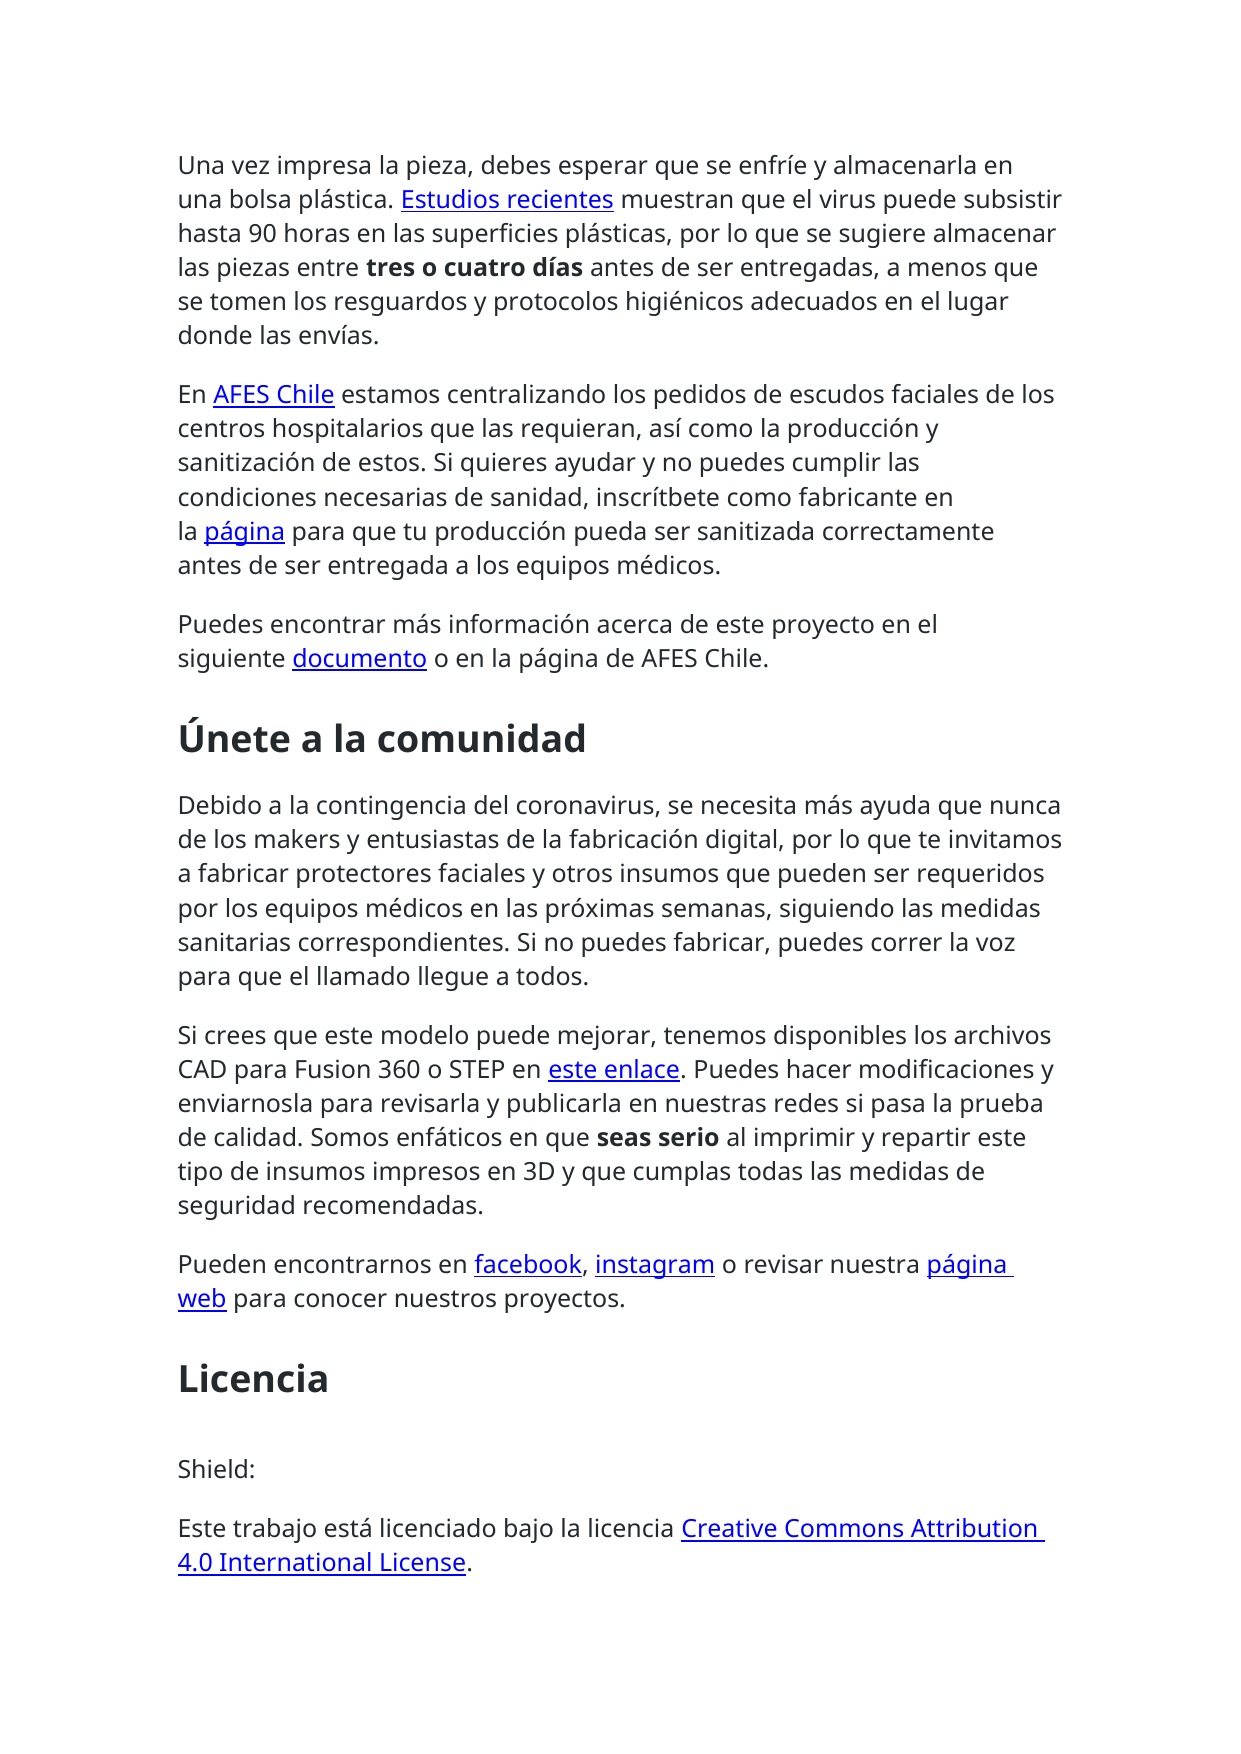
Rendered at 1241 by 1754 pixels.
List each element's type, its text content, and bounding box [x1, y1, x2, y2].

text Una vez impresa la pieza, debes esperar que se enfríe y almacenarla en una bolsa plástica. Estudios recientes muestran que el virus puede subsistir hasta 90 horas en las superficies plásticas, por lo que se sugiere almacenar las piezas entre tres o cuatro días antes de ser entregadas, a menos que se tomen los resguardos y protocolos higiénicos adecuados en el lugar donde las envías. [177, 148, 1063, 352]
text Si crees que este modelo puede mejorar, tenemos disponibles los archivos CAD para Fusion 360 o STEP en este enlace. Puedes hacer modificaciones y enviarnosla para revisarla y publicarla en nuestras redes si pasa la prueba de calidad. Somos enfáticos en que seas serio al imprimir y repartir este tipo de insumos impresos en 3D y que cumplas todas las medidas de seguridad recomendadas. [177, 1017, 1063, 1222]
text Puedes encontrar más información acerca de este proyecto en el siguiente documento o en la página de AFES Chile. [177, 606, 1063, 674]
text Shield: [177, 1428, 1063, 1486]
subtitle Únete a la comunidad [177, 712, 1063, 763]
text Pueden encontrarnos en facebook, instagram o revisar nuestra página web para conocer nuestros proyectos. [177, 1247, 1063, 1315]
text Este trabajo está licenciado bajo la licencia Creative Commons Attribution 4.0 International License. [177, 1511, 1063, 1579]
text En AFES Chile estamos centralizando los pedidos de escudos faciales de los centros hospitalarios que las requieran, así como la producción y sanitización de estos. Si quieres ayudar y no puedes cumplir las condiciones necesarias de sanidad, inscrítbete como fabricante en la página para que tu producción pueda ser sanitizada correctamente antes de ser entregada a los equipos médicos. [177, 377, 1063, 581]
subtitle Licencia [177, 1352, 1063, 1403]
text Debido a la contingencia del coronavirus, se necesita más ayuda que nunca de los makers y entusiastas de la fabricación digital, por lo que te invitamos a fabricar protectores faciales y otros insumos que pueden ser requeridos por los equipos médicos en las próximas semanas, siguiendo las medidas sanitarias correspondientes. Si no puedes fabricar, puedes correr la voz para que el llamado llegue a todos. [177, 788, 1063, 992]
